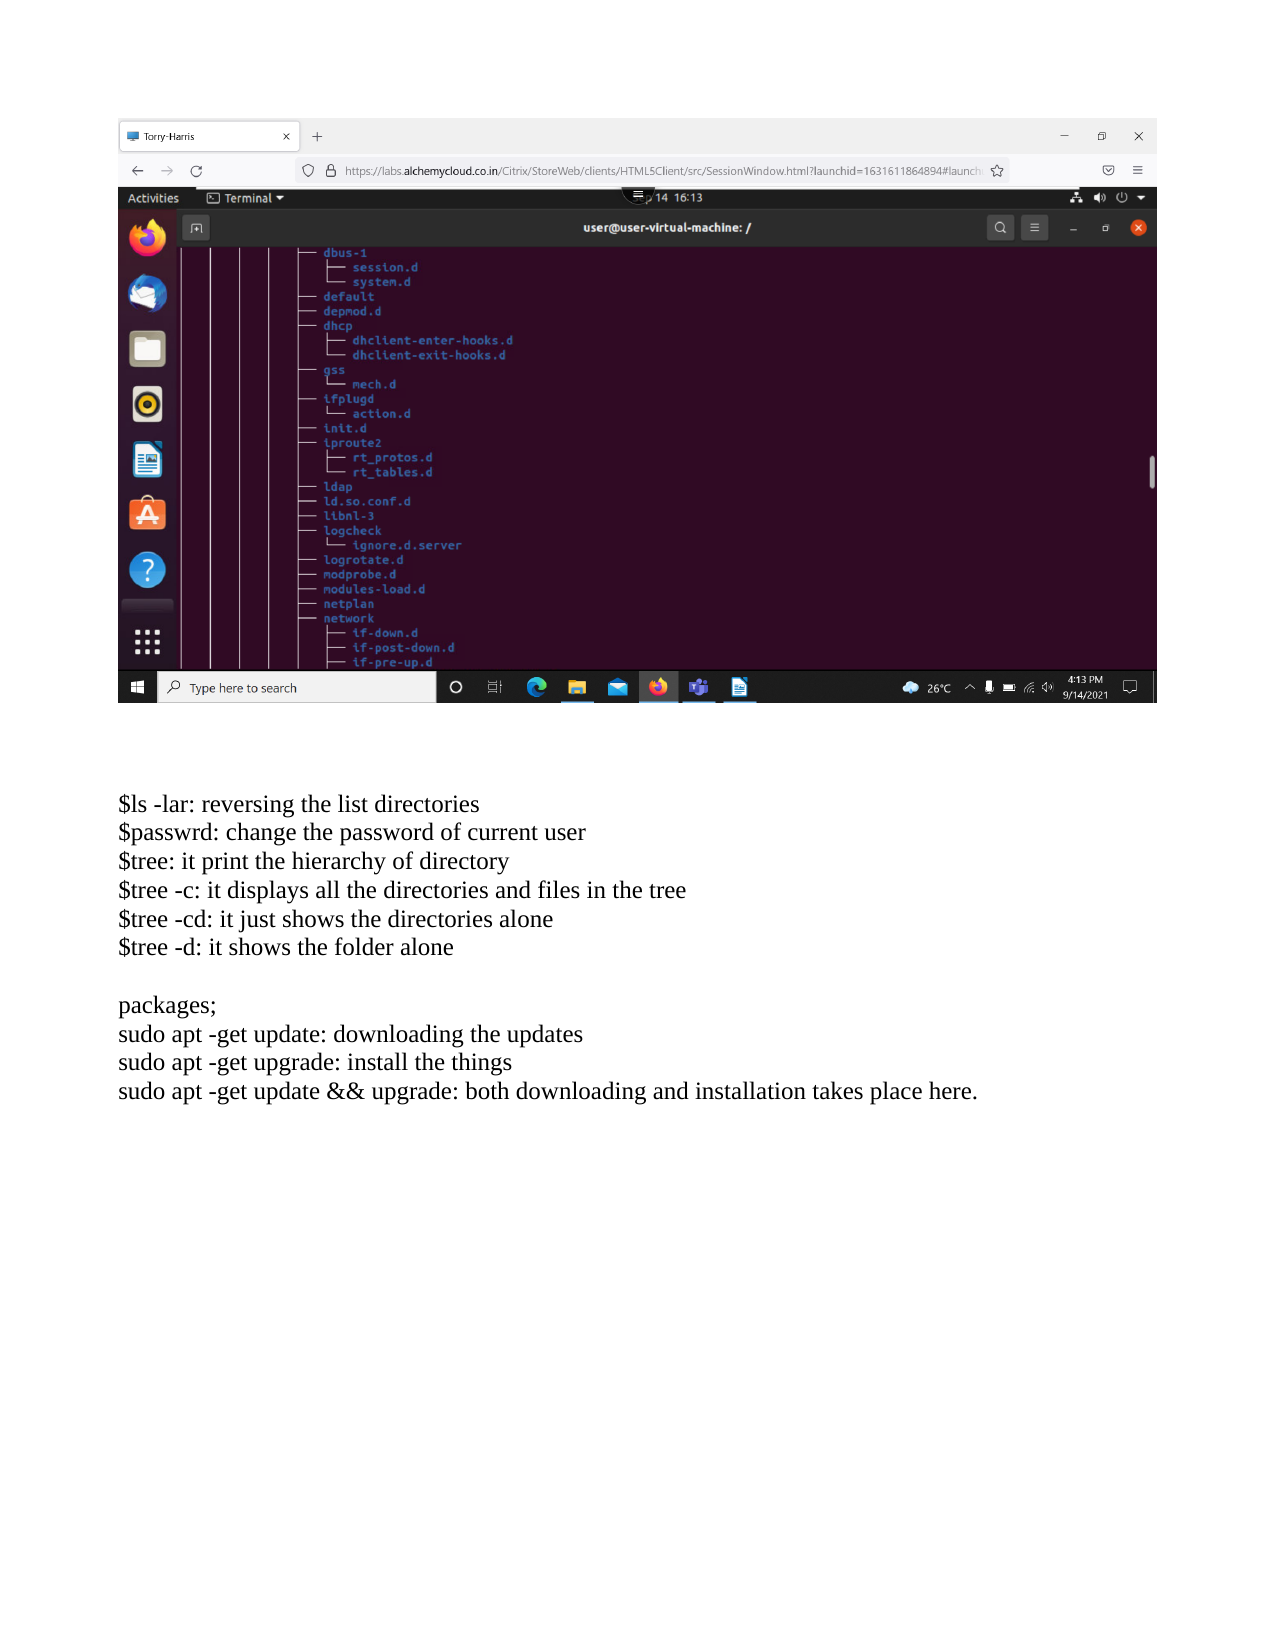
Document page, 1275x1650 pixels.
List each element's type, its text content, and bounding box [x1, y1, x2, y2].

text $ls -lar: reversing the list directories [118, 789, 1157, 817]
text sudo apt -get update && upgrade: both downloading and installation takes place here. [118, 1076, 1157, 1105]
text sudo apt -get update: downloading the updates [118, 1019, 1157, 1047]
text $tree: it print the hierarchy of directory [118, 846, 1157, 875]
text $tree -d: it shows the folder alone [118, 932, 1157, 961]
text $passwrd: change the password of current user [118, 817, 1157, 846]
picture [118, 118, 1157, 703]
text sudo apt -get upgrade: install the things [118, 1047, 1157, 1076]
text $tree -c: it displays all the directories and files in the tree [118, 875, 1157, 904]
text $tree -cd: it just shows the directories alone [118, 904, 1157, 932]
text packages; [118, 990, 1157, 1019]
